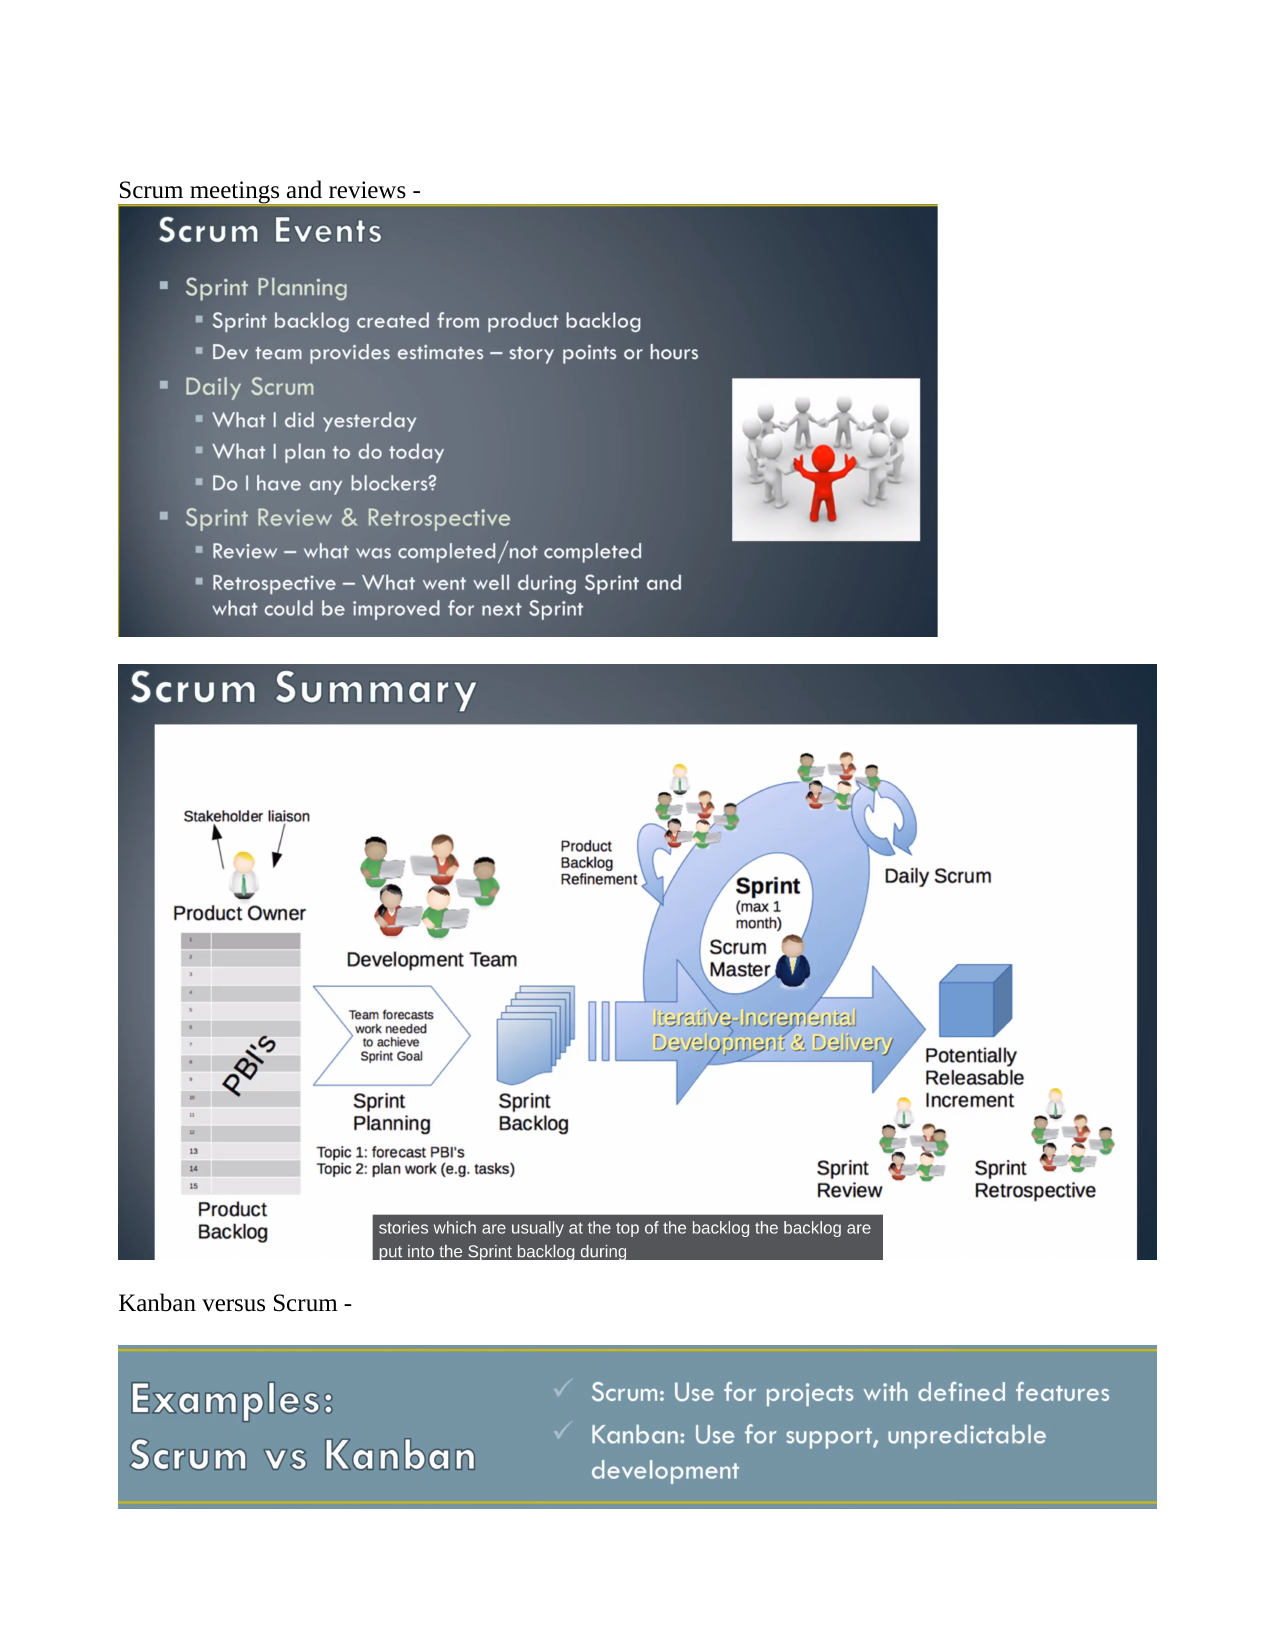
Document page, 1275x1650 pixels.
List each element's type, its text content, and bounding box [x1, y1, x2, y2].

text Kanban versus Scrum - [118, 1288, 1157, 1317]
text Scrum meetings and reviews - [118, 176, 1157, 204]
picture [118, 664, 1157, 1260]
picture [118, 204, 938, 637]
picture [118, 1345, 1157, 1509]
